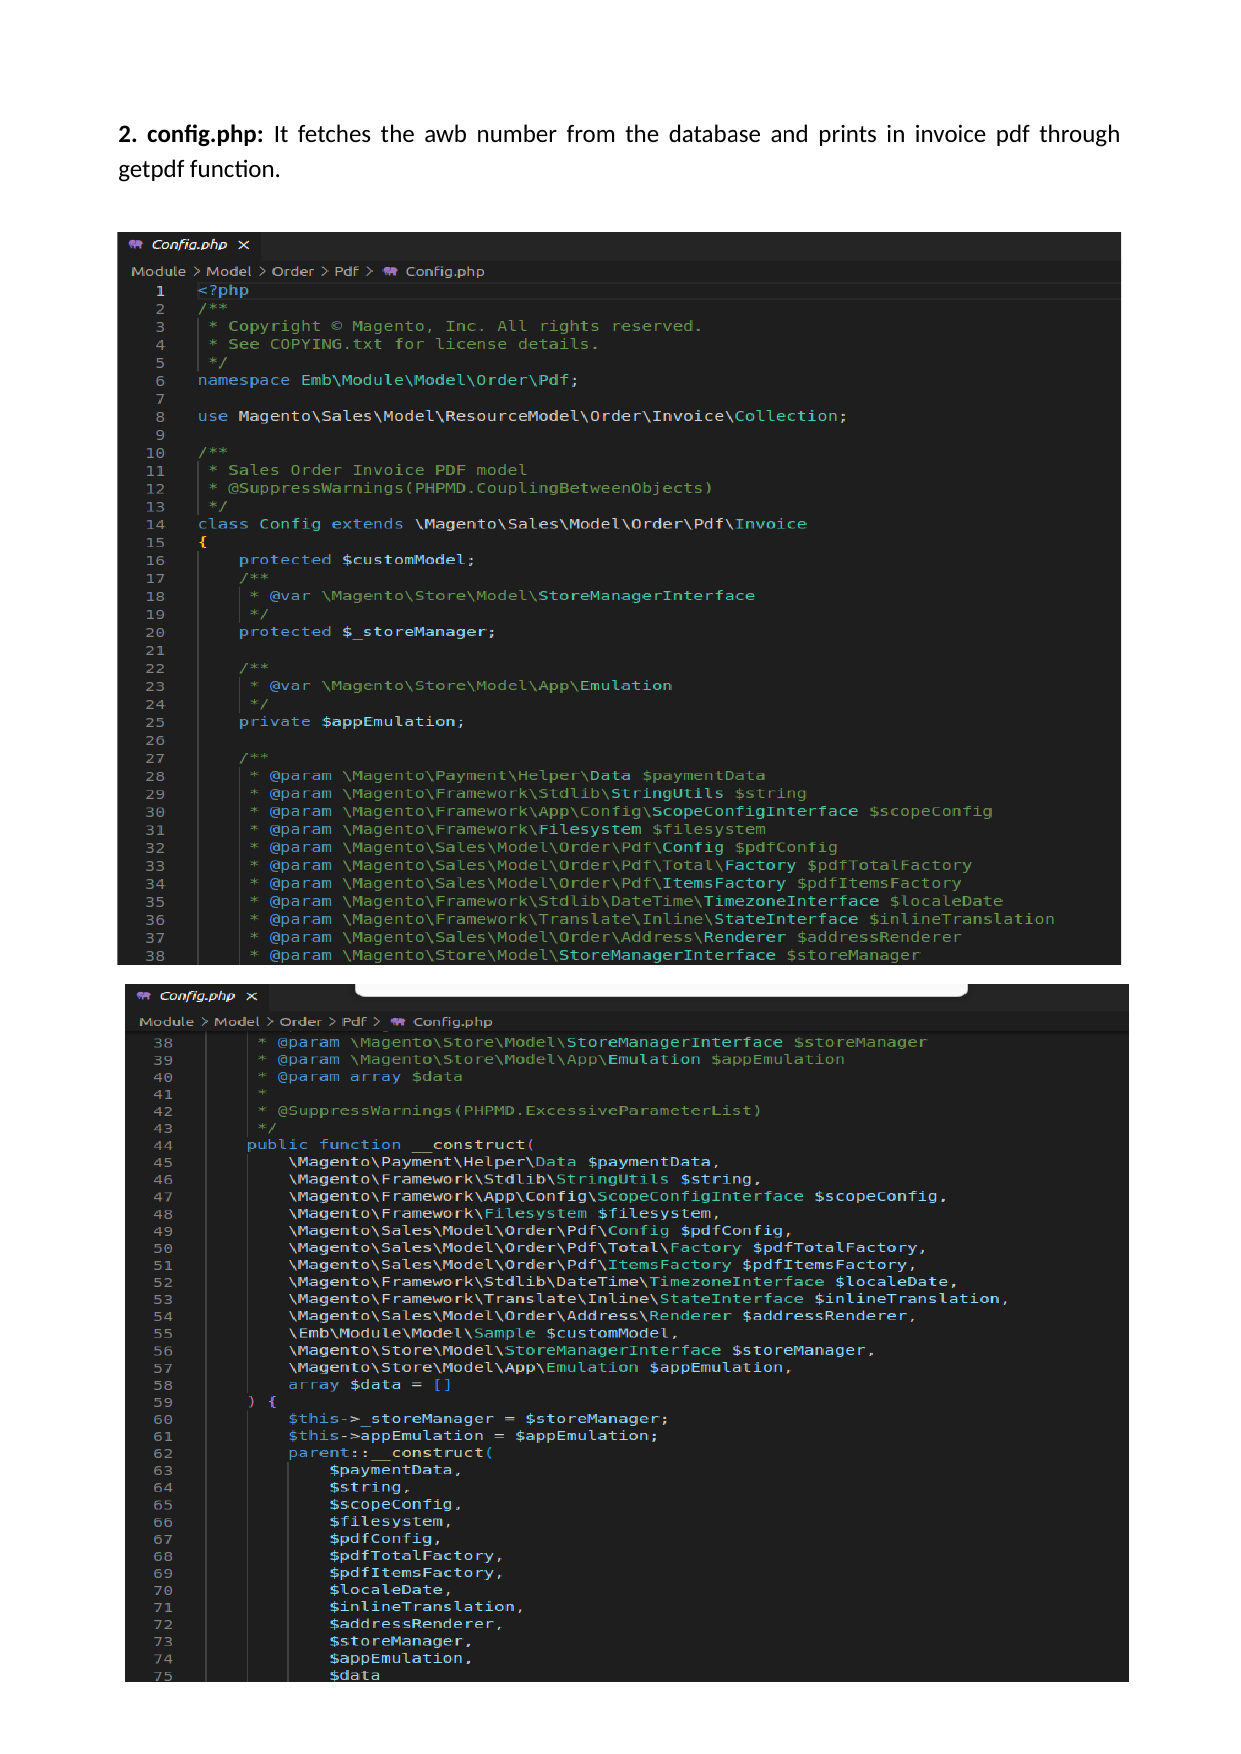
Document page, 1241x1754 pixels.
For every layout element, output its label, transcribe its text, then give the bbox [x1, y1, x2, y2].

text 2. config.php: It fetches the awb number from the database and prints in invoice pdf through getpdf function. [118, 118, 1122, 184]
picture [117, 232, 1122, 965]
picture [125, 984, 1129, 1682]
